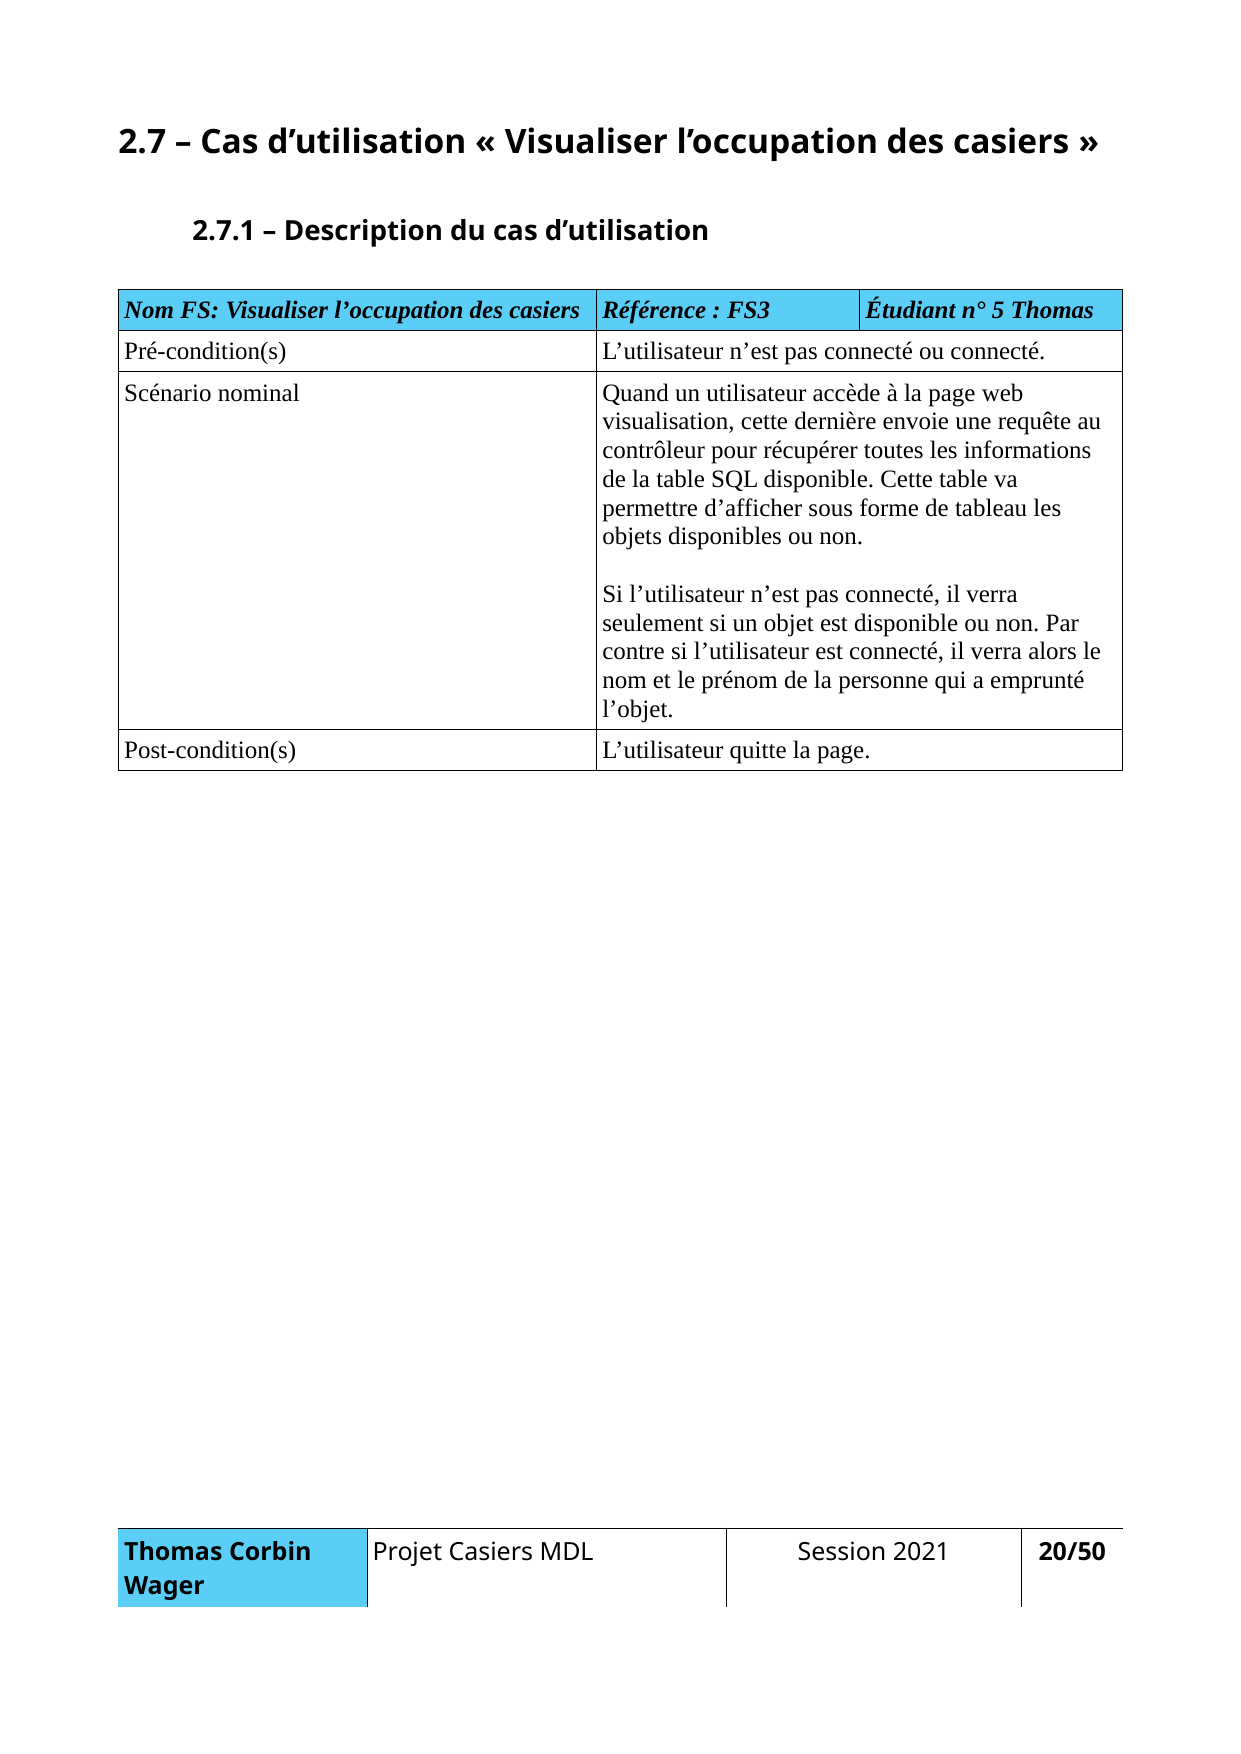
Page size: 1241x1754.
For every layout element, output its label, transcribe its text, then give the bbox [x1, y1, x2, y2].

table_header Étudiant n° 5 Thomas [860, 290, 1122, 330]
table_cell L’utilisateur n’est pas connecté ou connecté. [597, 331, 1122, 371]
table_cell Post-condition(s) [119, 730, 596, 770]
subtitle 2.7.1 – Description du cas d’utilisation [118, 210, 1122, 248]
table_cell Scénario nominal [119, 372, 596, 728]
table_cell L’utilisateur quitte la page. [597, 730, 1122, 770]
table_cell Pré-condition(s) [119, 331, 596, 371]
table_cell Quand un utilisateur accède à la page web visualisation, cette dernière envoie une requête au contrôleur pour récupérer toutes les informations de la table SQL disponible. Cette table va permettre d’afficher sous forme de tableau les objets disponibles ou non. Si l’utilisateur n’est pas connecté, il verra seulement si un objet est disponible ou non. Par contre si l’utilisateur est connecté, il verra alors le nom et le prénom de la personne qui a emprunté l’objet. [597, 372, 1122, 728]
table_header Référence : FS3 [597, 290, 859, 330]
subtitle 2.7 – Cas d’utilisation « Visualiser l’occupation des casiers » [118, 118, 1122, 164]
table_header Nom FS: Visualiser l’occupation des casiers [119, 290, 596, 330]
